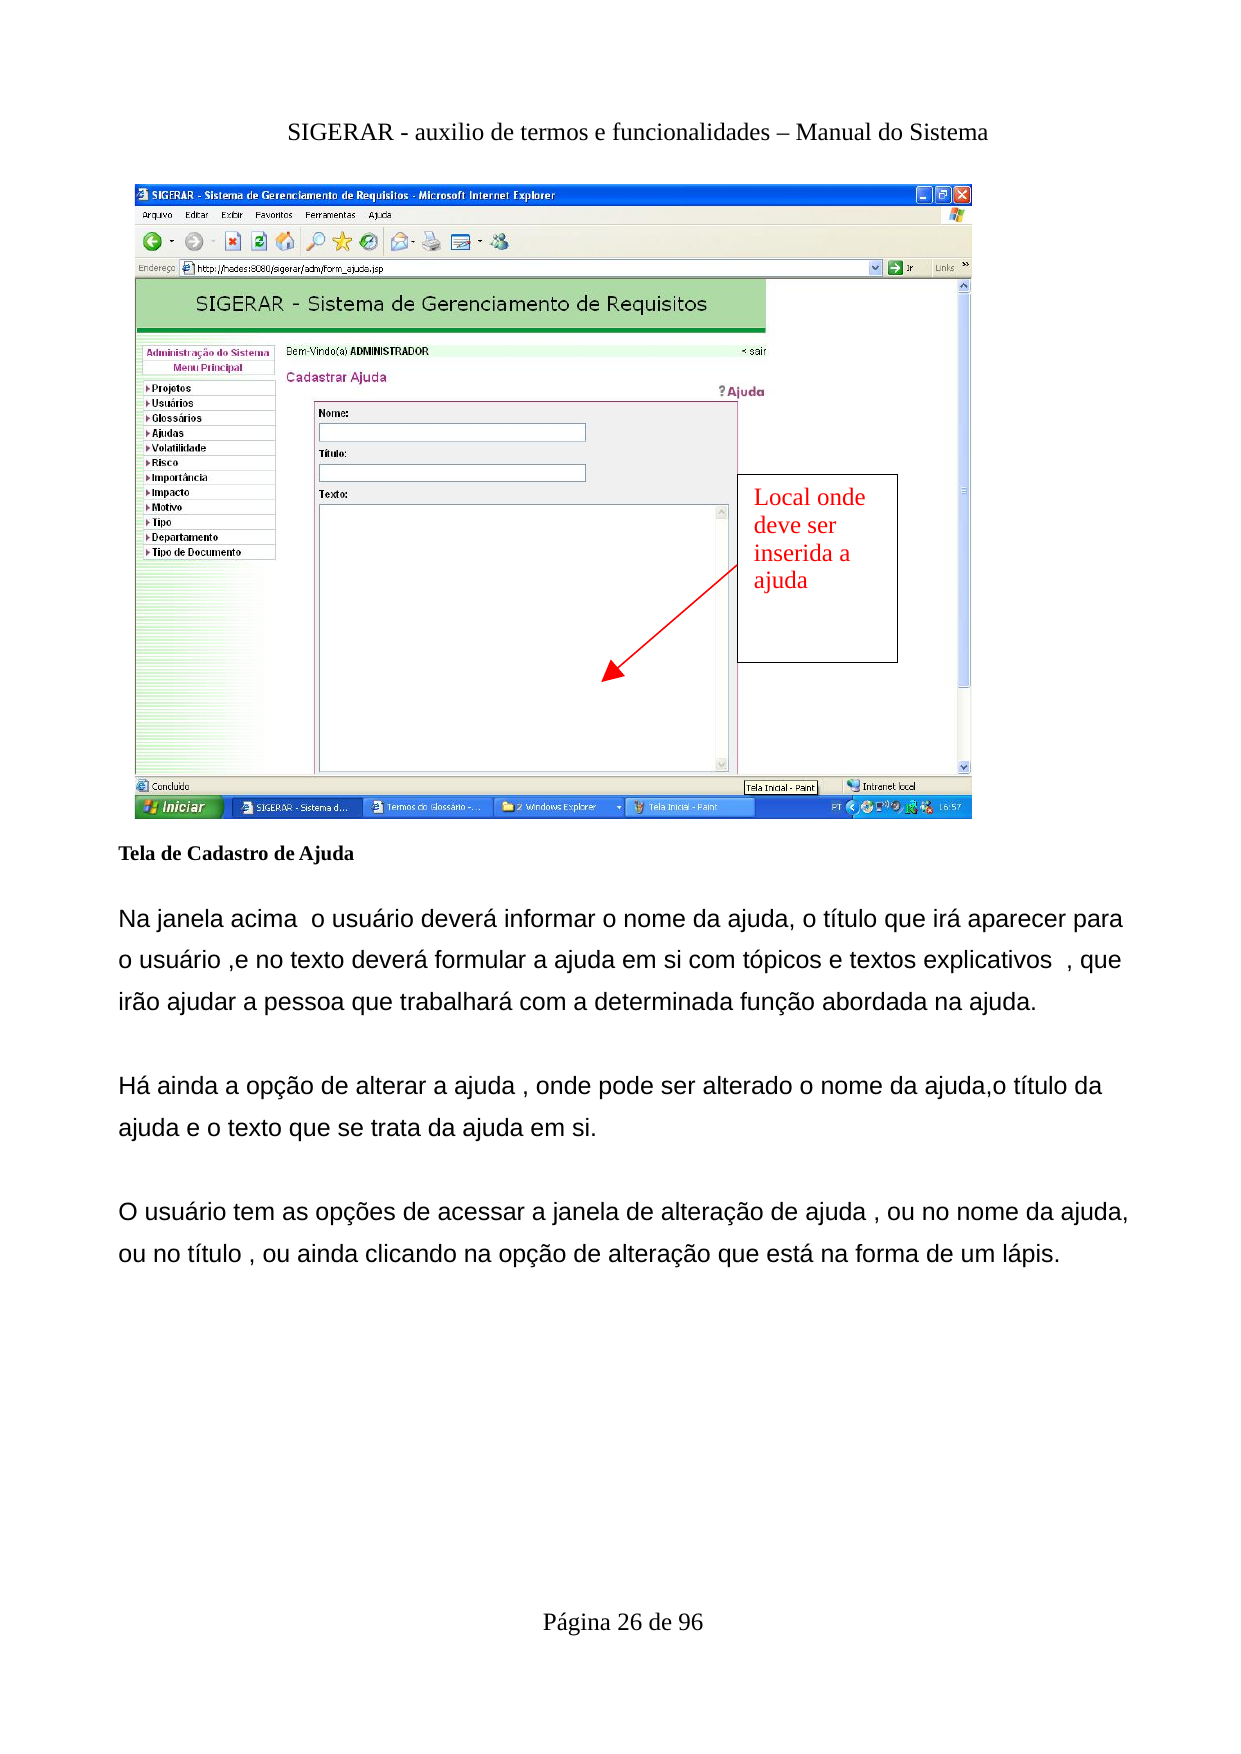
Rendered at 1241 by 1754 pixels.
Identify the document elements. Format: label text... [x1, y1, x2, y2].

text Na janela acima o usuário deverá informar o nome da ajuda, o título que irá aparecer para o usuário ,e no texto deverá formular a ajuda em si com tópicos e textos explicativos , que irão ajudar a pessoa que trabalhará com a determinada função abordada na ajuda. [118, 904, 1134, 1016]
text Há ainda a opção de alterar a ajuda , onde pode ser alterado o nome da ajuda,o título da ajuda e o texto que se trata da ajuda em si. [118, 1072, 1134, 1142]
text Local onde deve ser inserida a ajuda [754, 483, 881, 594]
text Tela de Cadastro de Ajuda [118, 842, 1134, 865]
text O usuário tem as opções de acessar a janela de alteração de ajuda , ou no nome da ajuda, ou no título , ou ainda clicando na opção de alteração que está na forma de um lápis. [118, 1197, 1134, 1267]
picture [134, 184, 972, 819]
